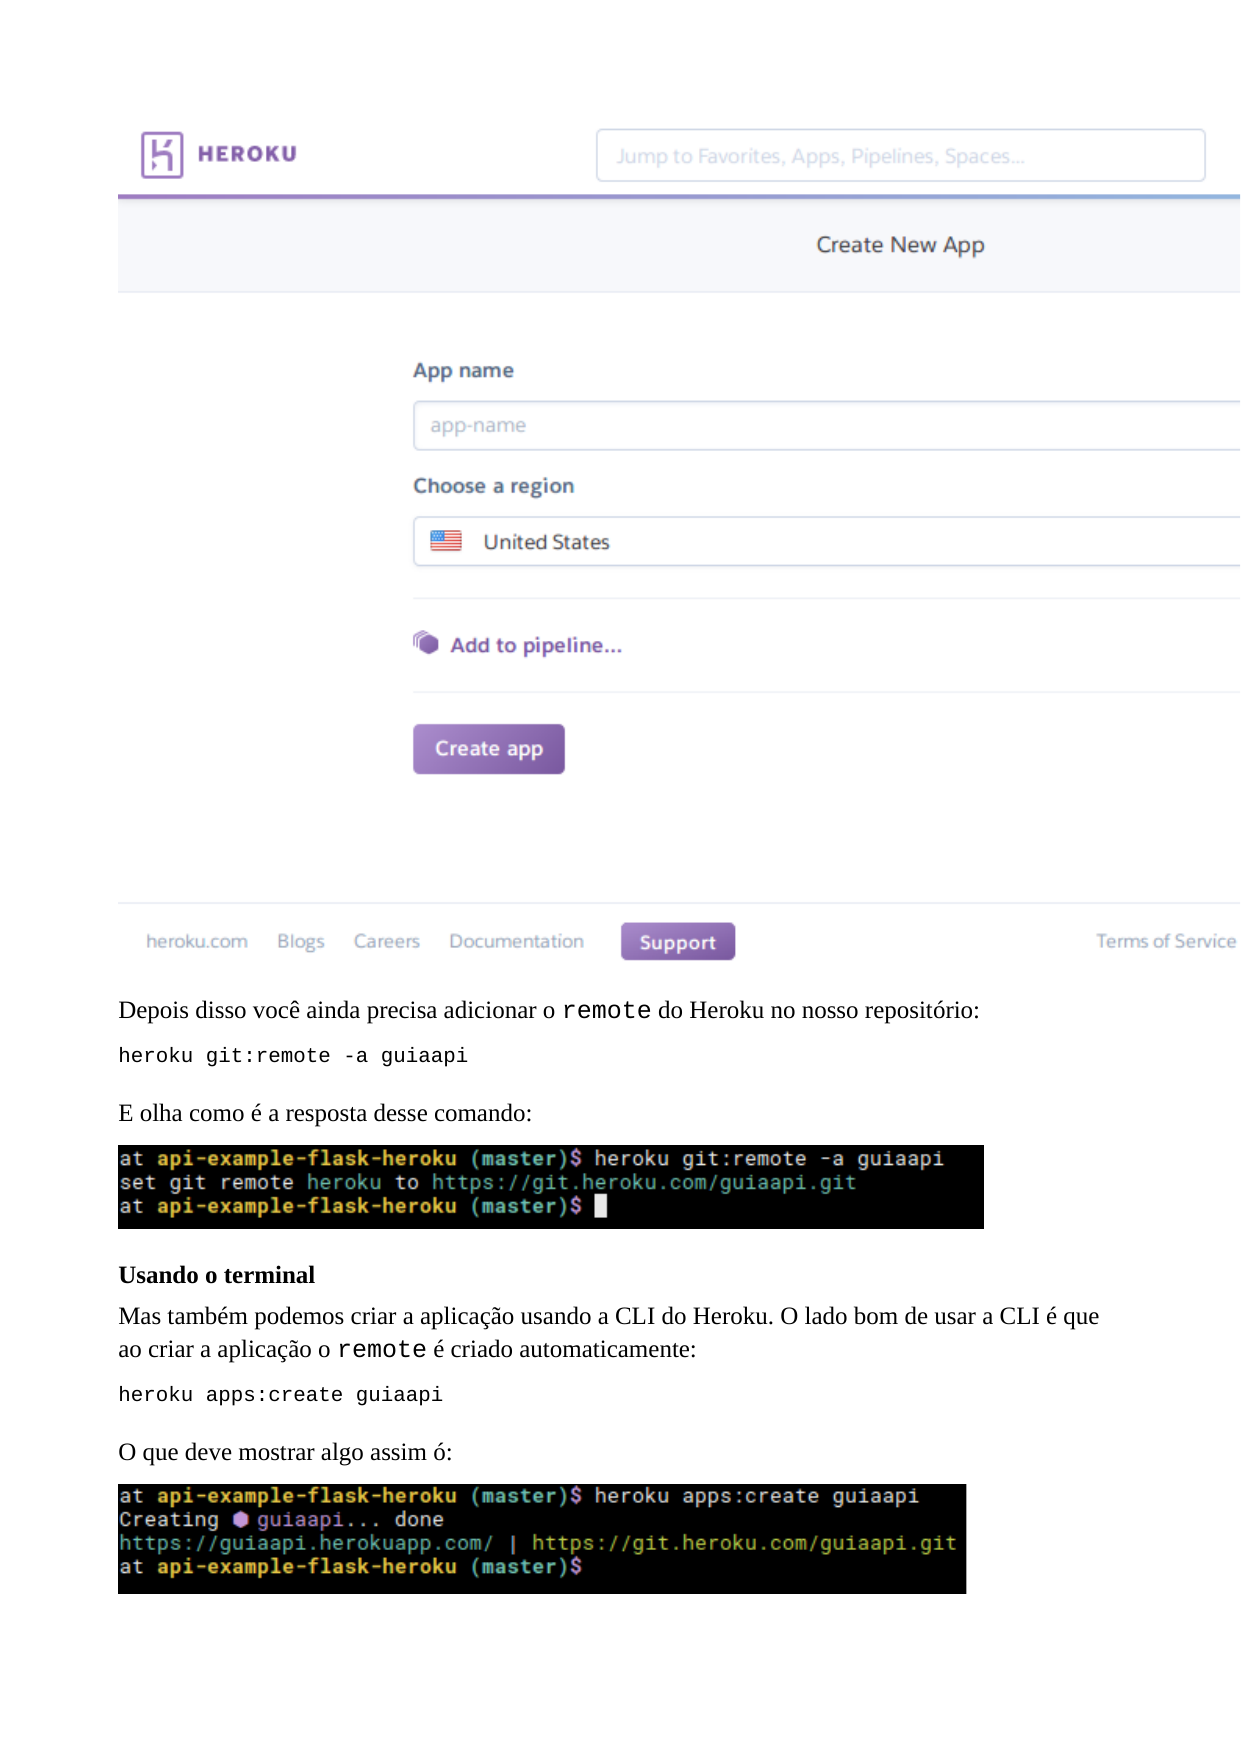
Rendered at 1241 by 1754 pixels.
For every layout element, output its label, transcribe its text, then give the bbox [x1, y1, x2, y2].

text heroku git:remote -a guiaapi [118, 1045, 1122, 1068]
picture [118, 1145, 984, 1229]
text Mas também podemos criar a aplicação usando a CLI do Heroku. O lado bom de usar a CLI é que ao criar a aplicação o remote é criado automaticamente: [118, 1301, 1122, 1365]
text Depois disso você ainda precisa adicionar o remote do Heroku no nosso repositório: [118, 995, 1122, 1026]
text E olha como é a resposta desse comando: [118, 1098, 1122, 1127]
text O que deve mostrar algo assim ó: [118, 1437, 1122, 1466]
subtitle Usando o terminal [118, 1260, 1122, 1288]
picture [118, 118, 1241, 976]
text heroku apps:create guiaapi [118, 1384, 1122, 1408]
picture [118, 1484, 967, 1594]
